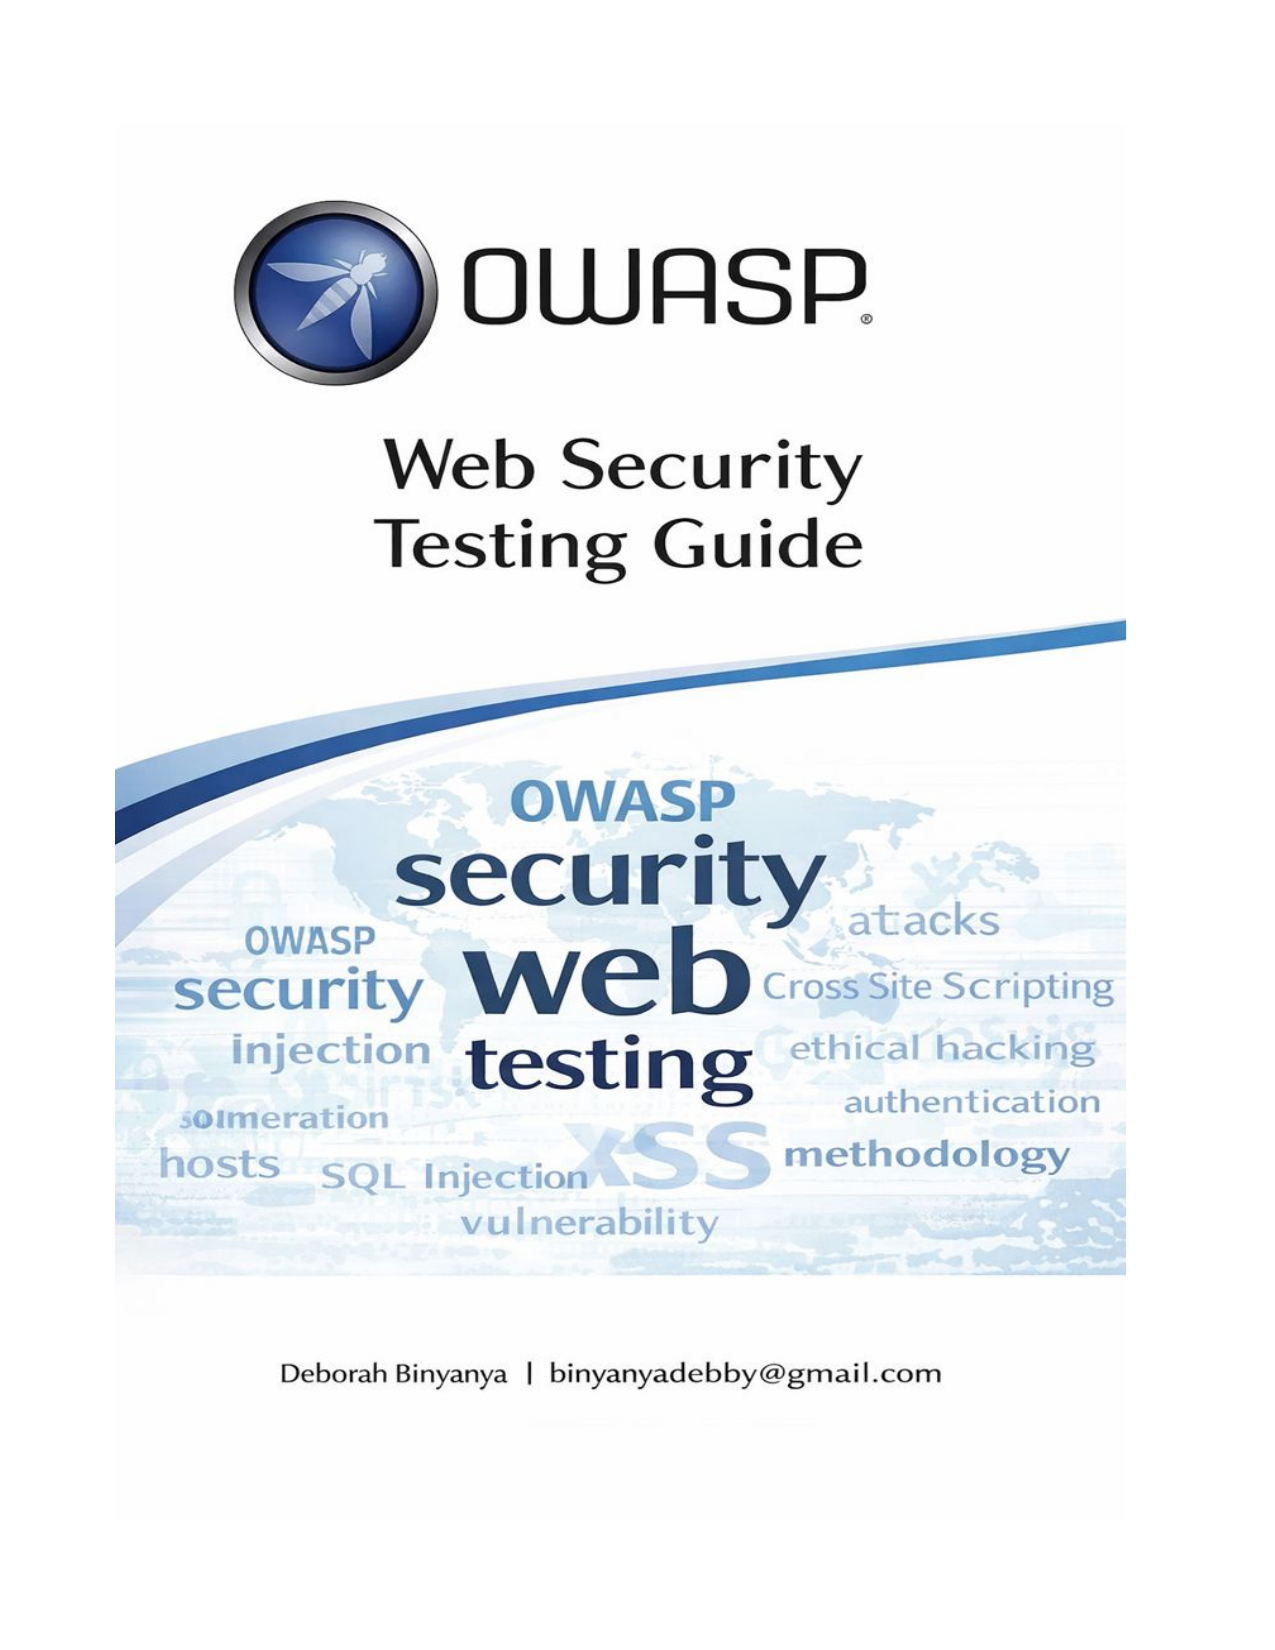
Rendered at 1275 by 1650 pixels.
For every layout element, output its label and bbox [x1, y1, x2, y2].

picture [115, 123, 1127, 1521]
